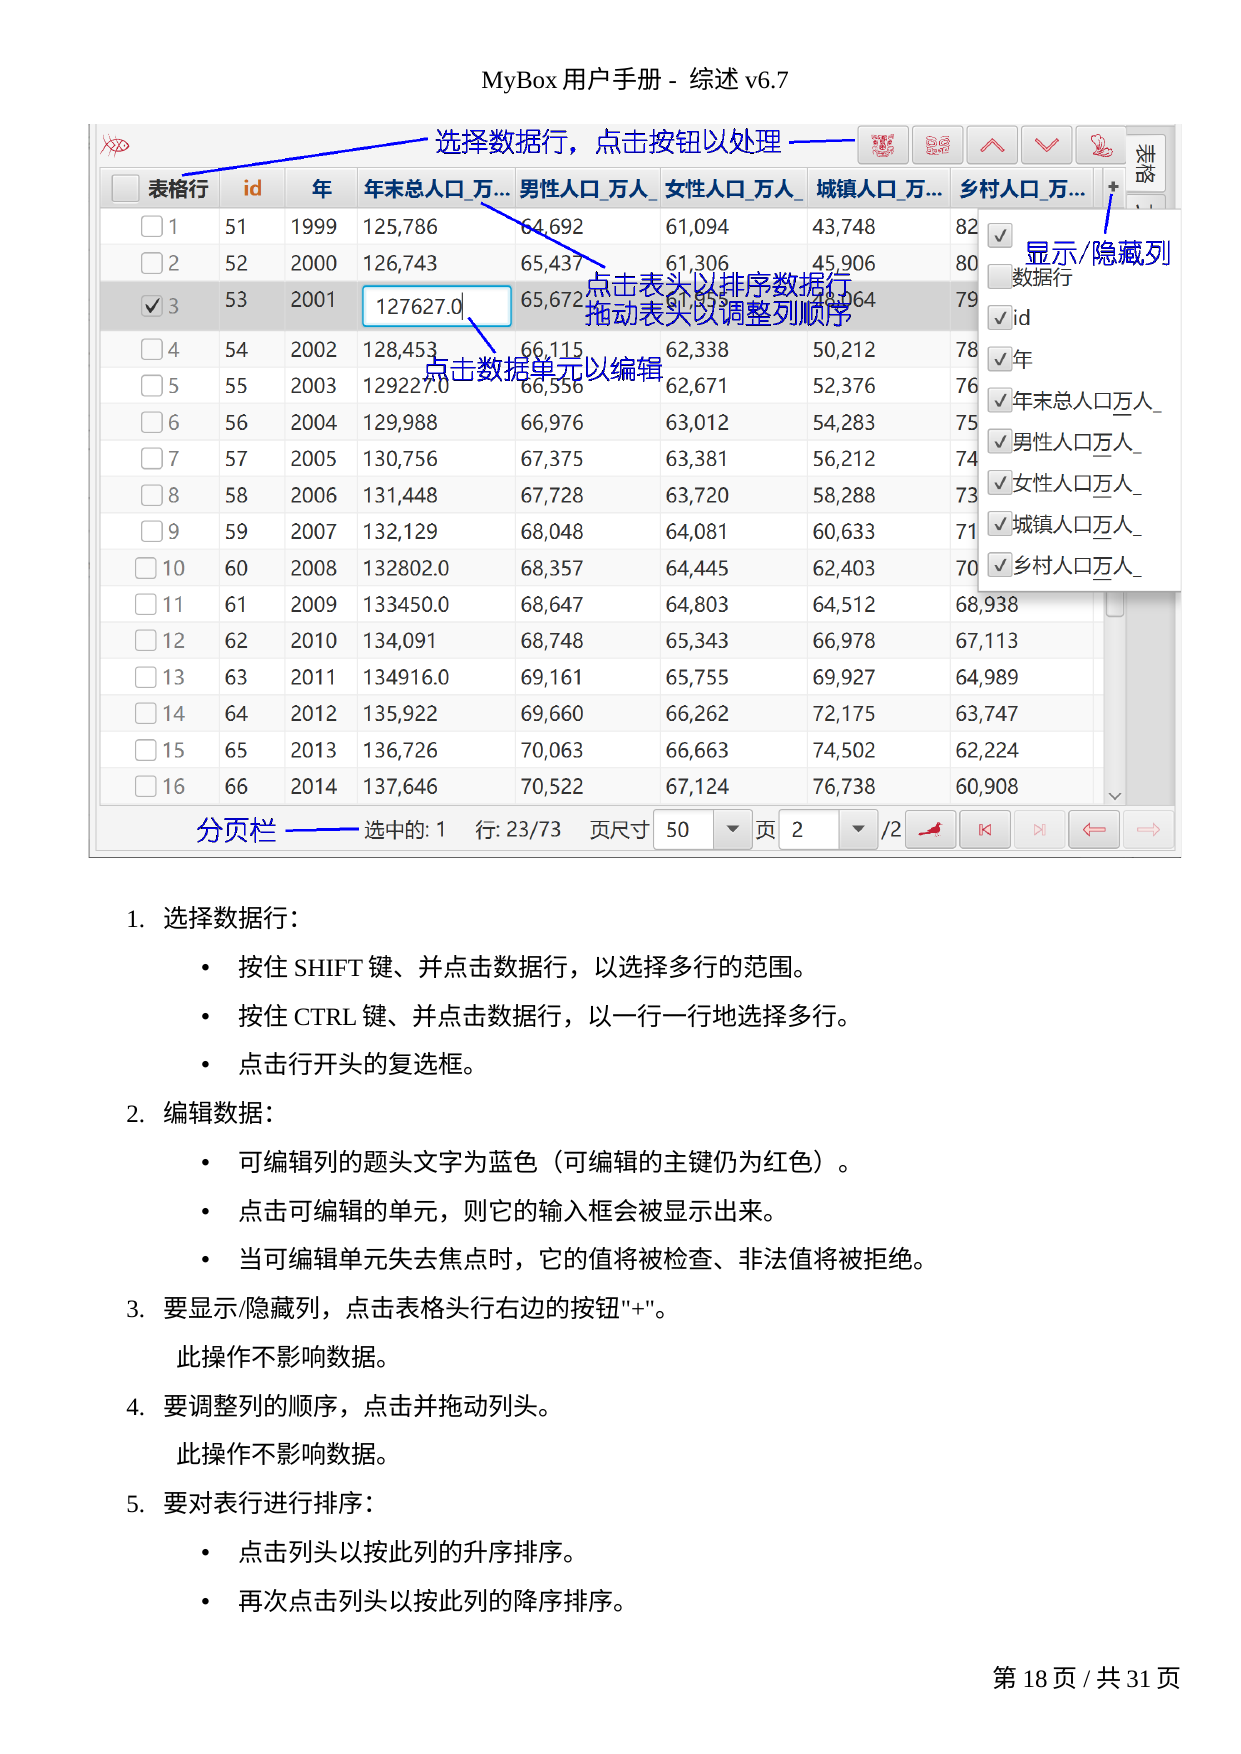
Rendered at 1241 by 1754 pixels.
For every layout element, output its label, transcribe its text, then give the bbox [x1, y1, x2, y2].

list 当可编辑单元失去焦点时，它的值将被检查、非法值将被拒绝。 [201, 1240, 1181, 1276]
picture [88, 124, 1182, 858]
list 按住CTRL键、并点击数据行，以一行一行地选择多行。 [201, 996, 1181, 1032]
list 要显示/隐藏列，点击表格头行右边的按钮"+"。 [126, 1289, 1181, 1325]
list 点击行开头的复选框。 [201, 1045, 1181, 1081]
list 再次点击列头以按此列的降序排序。 [201, 1581, 1181, 1617]
list 选择数据行： [126, 899, 1181, 935]
list 按住SHIFT键、并点击数据行，以选择多行的范围。 [201, 947, 1181, 984]
list 要调整列的顺序，点击并拖动列头。 [126, 1386, 1181, 1422]
list 点击列头以按此列的升序排序。 [201, 1532, 1181, 1569]
list 编辑数据： [126, 1094, 1181, 1130]
text 此操作不影响数据。 [88, 1435, 1181, 1471]
text 此操作不影响数据。 [88, 1337, 1181, 1374]
list 要对表行进行排序： [126, 1484, 1181, 1520]
list 可编辑列的题头文字为蓝色（可编辑的主键仍为红色）。 [201, 1142, 1181, 1179]
list 点击可编辑的单元，则它的输入框会被显示出来。 [201, 1191, 1181, 1227]
